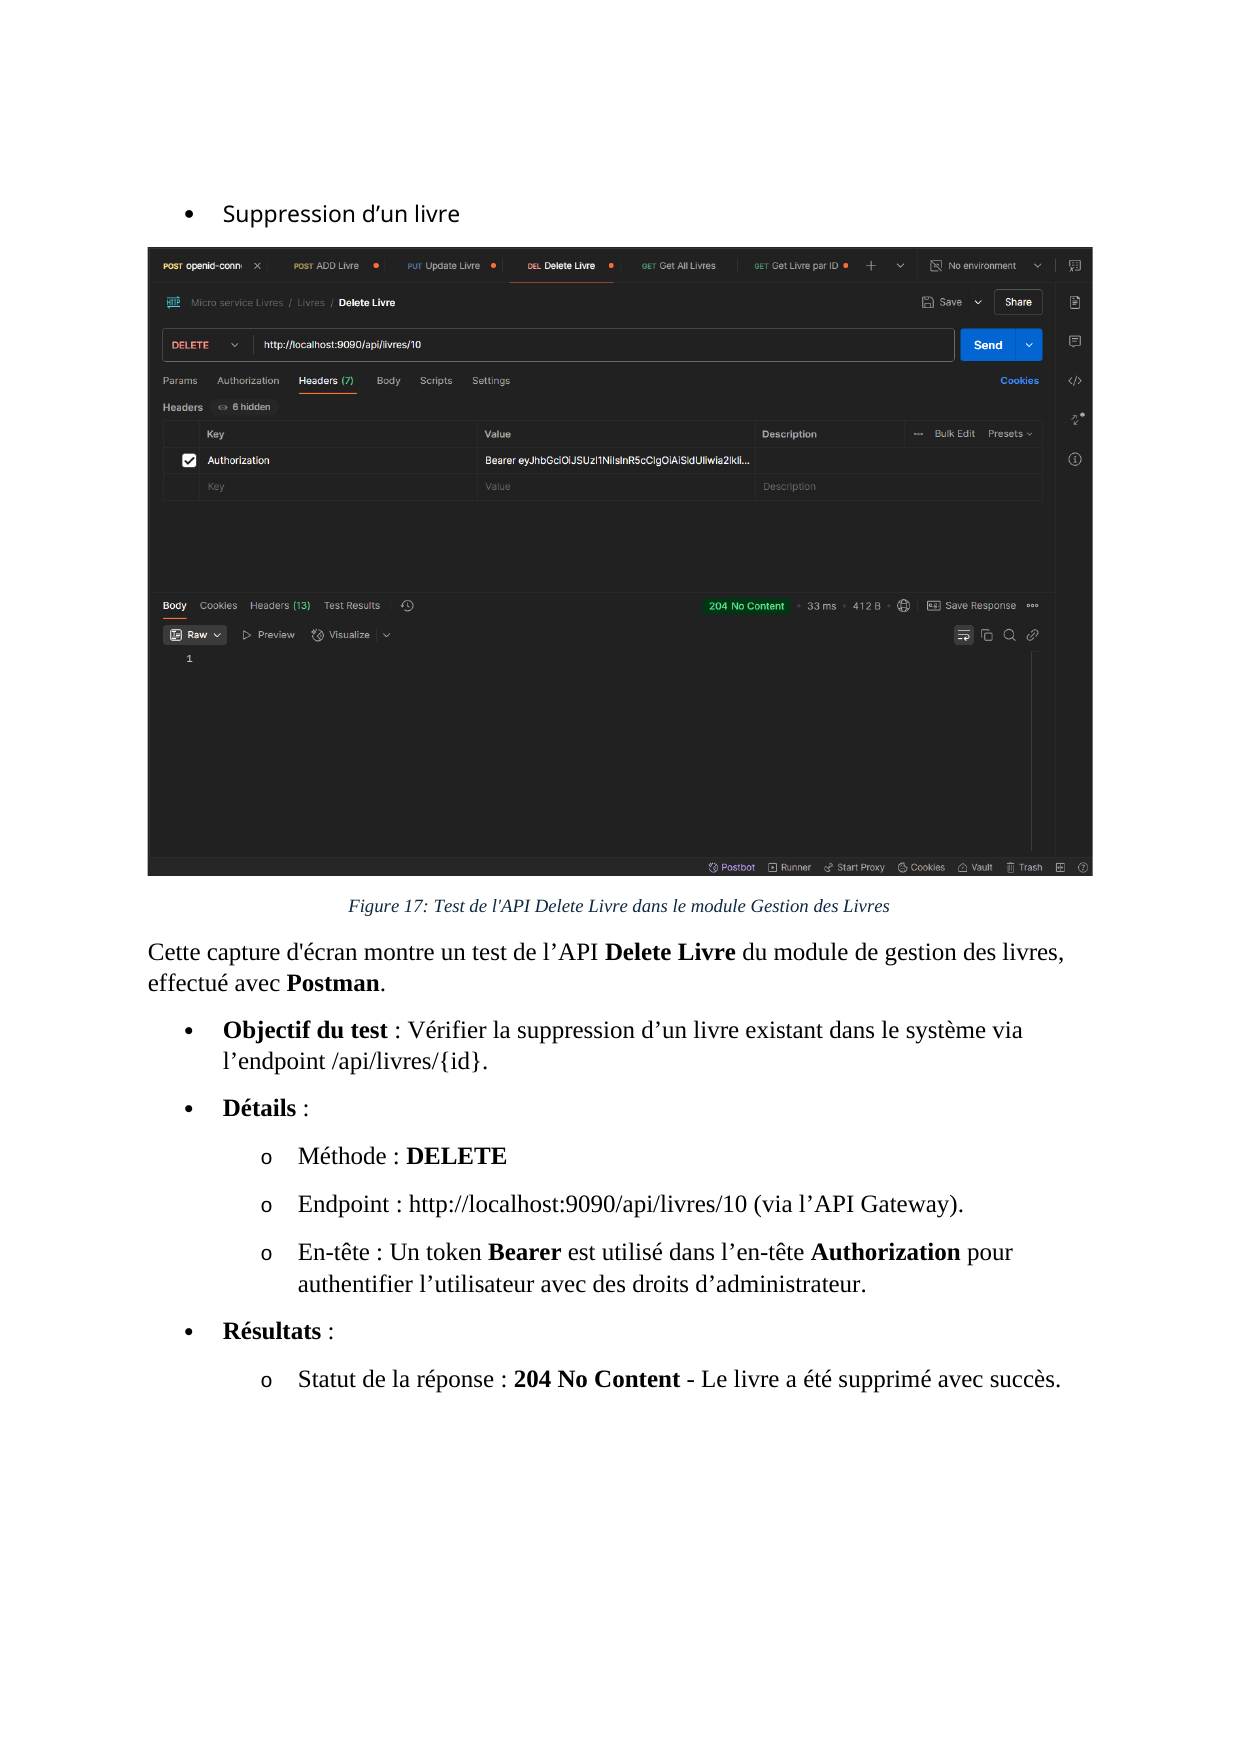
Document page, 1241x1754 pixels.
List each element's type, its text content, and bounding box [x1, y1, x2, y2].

list Résultats : [185, 1316, 1093, 1345]
list Statut de la réponse : 204 No Content - Le livre a été supprimé avec succès. [260, 1364, 1093, 1393]
list Détails : [185, 1093, 1093, 1122]
list Objectif du test : Vérifier la suppression d’un livre existant dans le système via l’endpoint /api/livres/{id}. [185, 1015, 1093, 1075]
text Figure 17: Test de l'API Delete Livre dans le module Gestion des Livres [148, 895, 1093, 916]
list Endpoint : http://localhost:9090/api/livres/10 (via l’API Gateway). [260, 1189, 1093, 1219]
list Méthode : DELETE [260, 1141, 1093, 1171]
list En-tête : Un token Bearer est utilisé dans l’en-tête Authorization pour authentifier l’utilisateur avec des droits d’administrateur. [260, 1237, 1093, 1298]
text Cette capture d'écran montre un test de l’API Delete Livre du module de gestion des livres, effectué avec Postman. [148, 937, 1093, 997]
list Suppression d’un livre [185, 198, 1093, 229]
